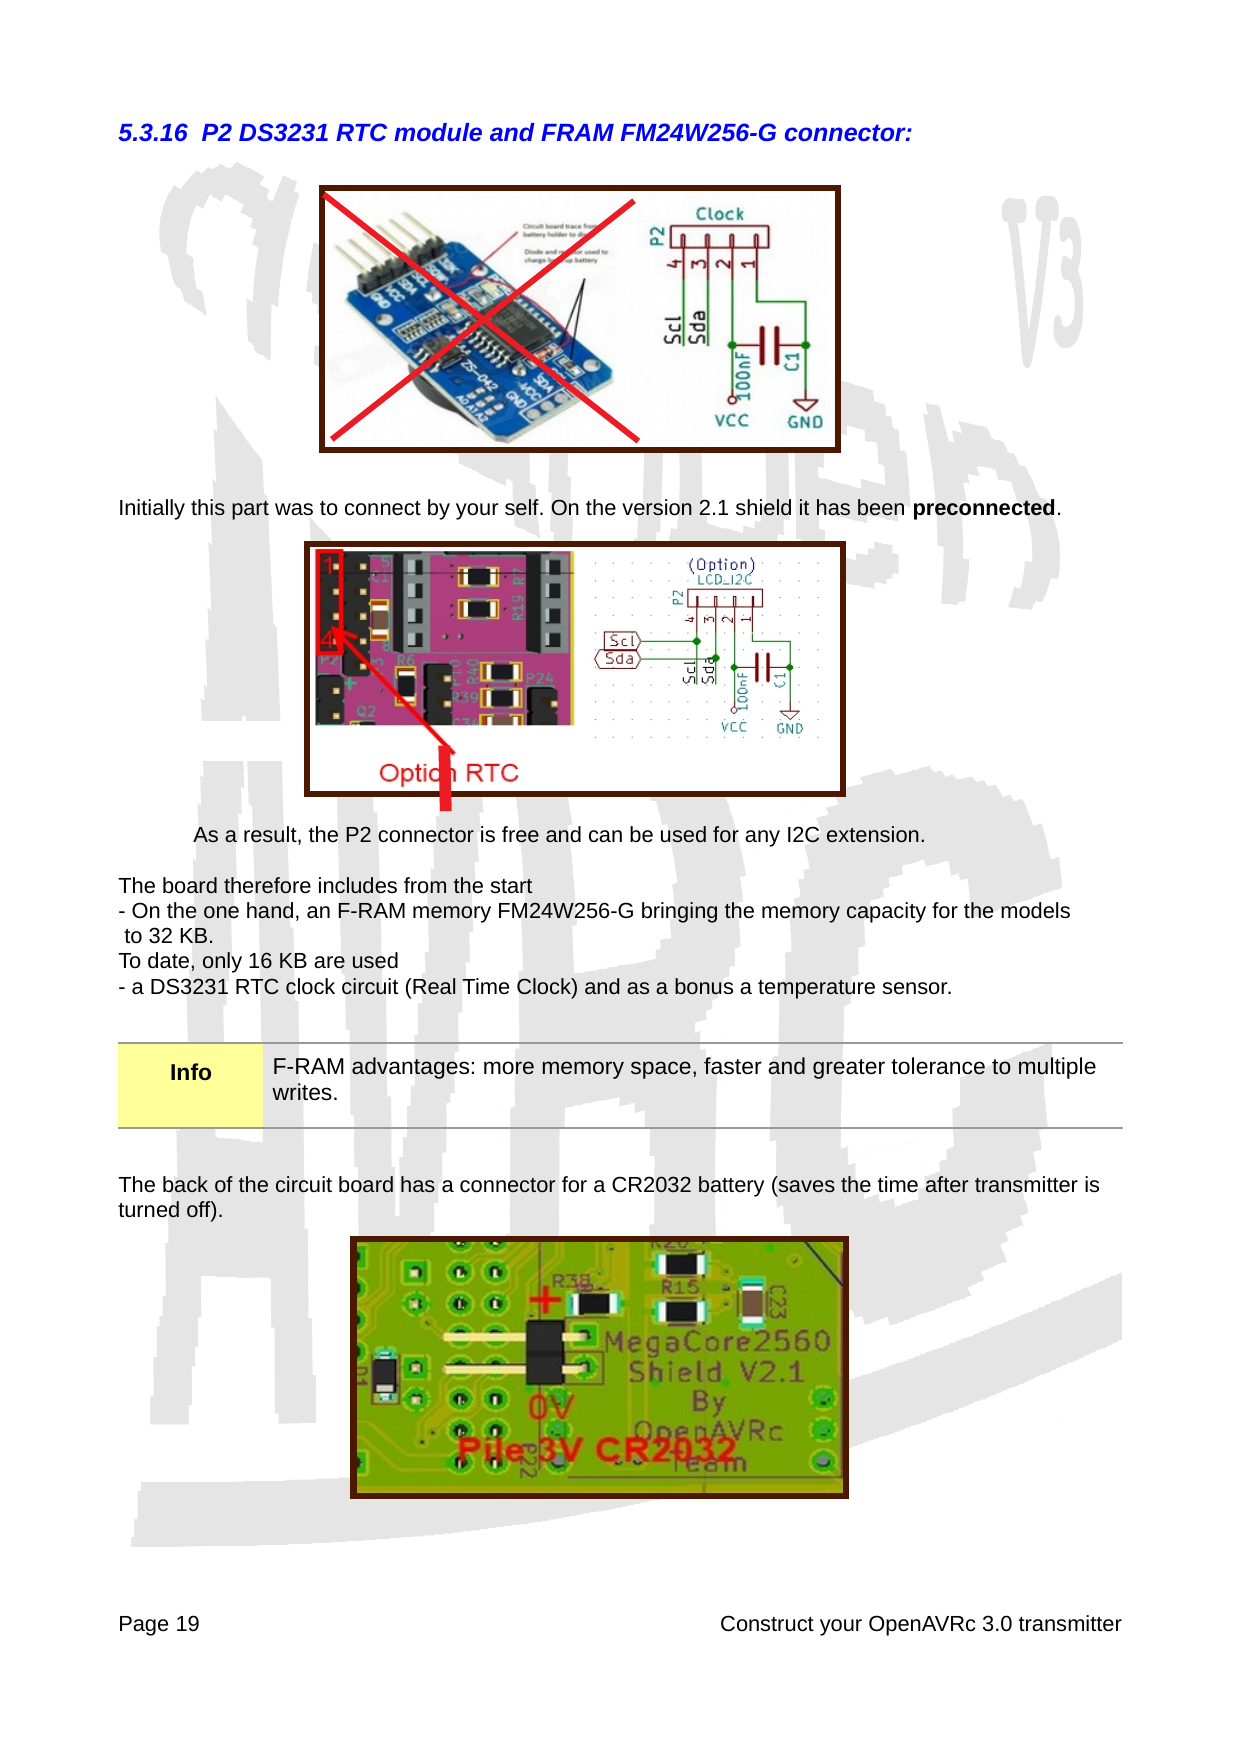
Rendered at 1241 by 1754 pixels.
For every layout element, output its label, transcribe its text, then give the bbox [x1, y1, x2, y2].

text As a result, the P2 connector is free and can be used for any I2C extension. [118, 822, 1122, 848]
picture [310, 547, 840, 791]
table_header Info [118, 1044, 263, 1127]
text - a DS3231 RTC clock circuit (Real Time Clock) and as a bonus a temperature sensor. [118, 974, 1122, 999]
text Initially this part was to connect by your self. On the version 2.1 shield it has been preconnected. [118, 495, 1122, 520]
text To date, only 16 KB are used [118, 948, 1122, 974]
picture [325, 191, 835, 447]
picture [357, 1242, 843, 1493]
text - On the one hand, an F-RAM memory FM24W256-G bringing the memory capacity for the models [118, 898, 1122, 923]
table_header F-RAM advantages: more memory space, faster and greater tolerance to multiple writes. [264, 1044, 1122, 1127]
text to 32 KB. [118, 923, 1122, 948]
subtitle 5.3.16 P2 DS3231 RTC module and FRAM FM24W256-G connector: [118, 118, 1122, 147]
text The back of the circuit board has a connector for a CR2032 battery (saves the time after transmitter is turned off). [118, 1172, 1122, 1222]
text The board therefore includes from the start [118, 873, 1122, 898]
